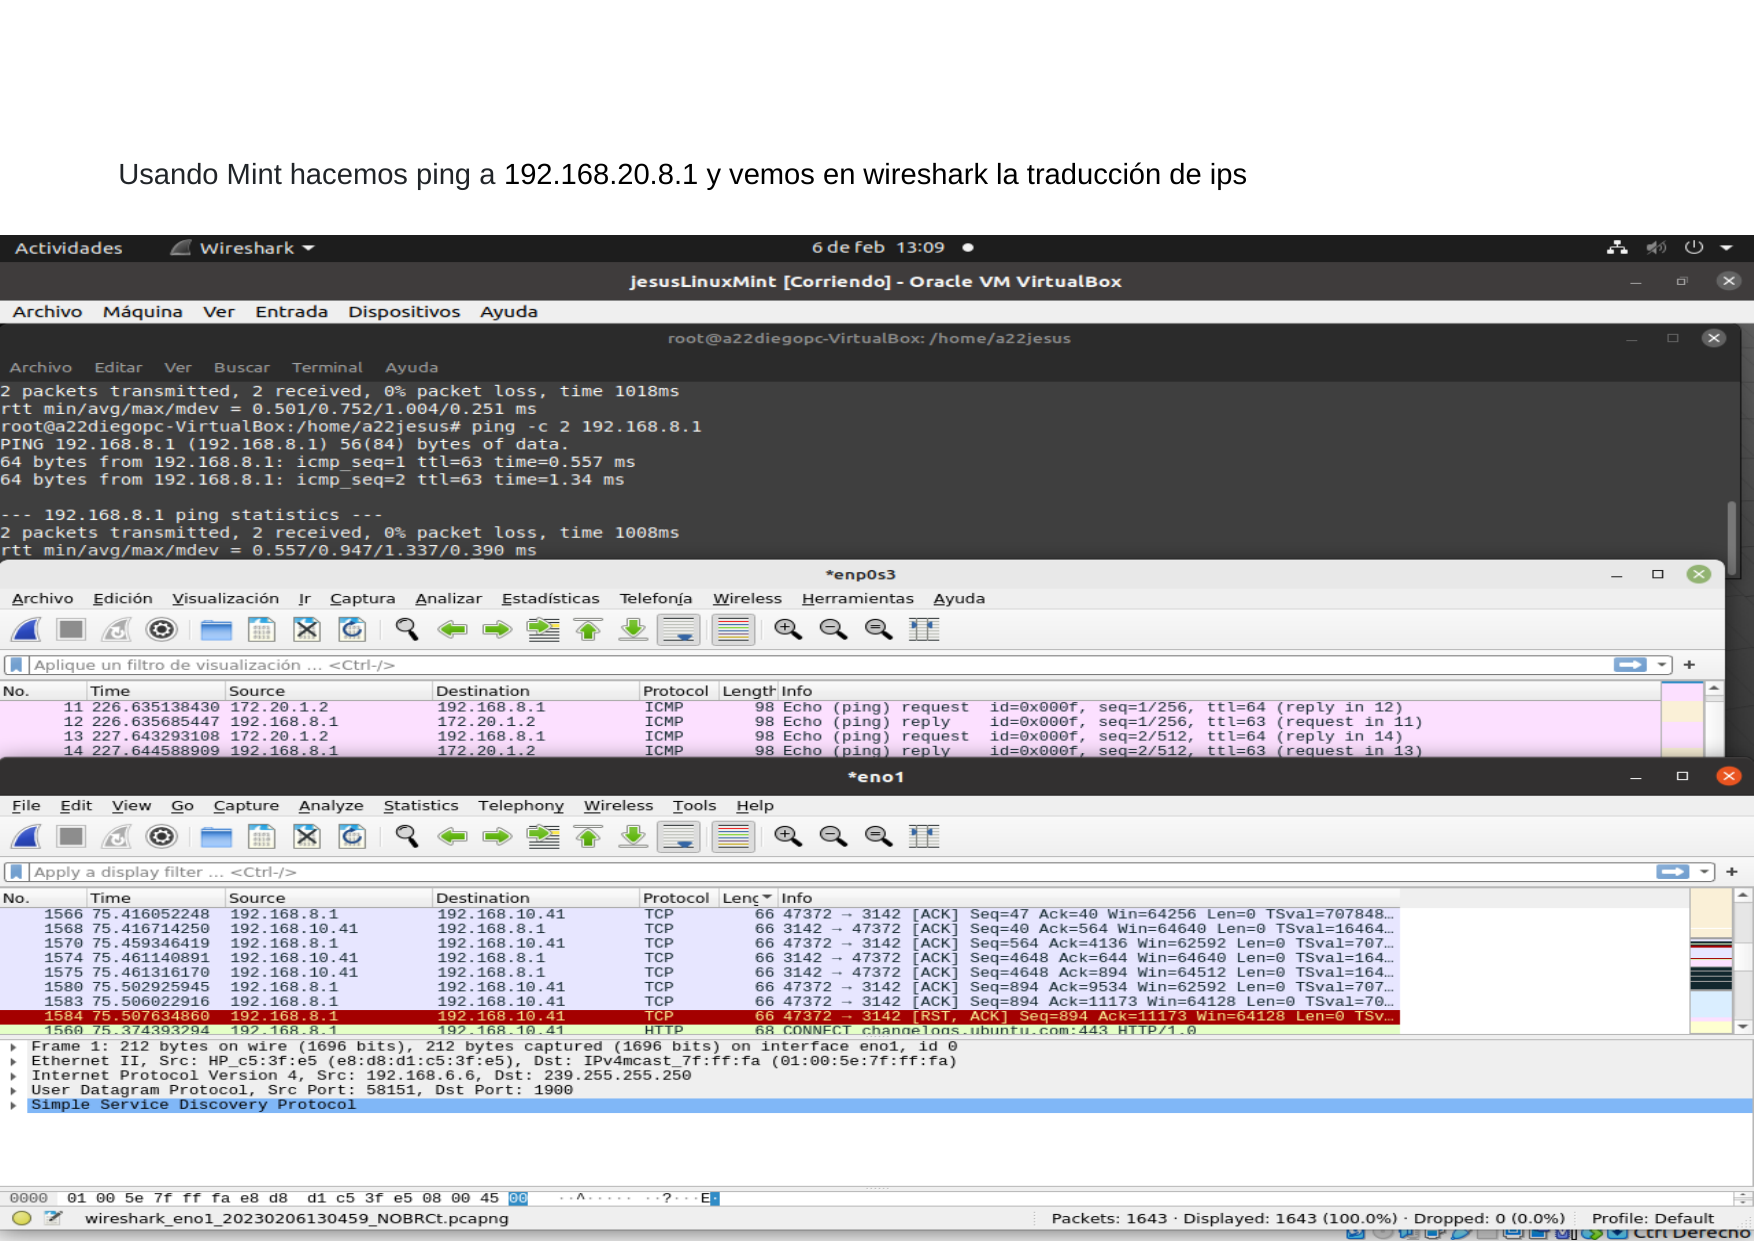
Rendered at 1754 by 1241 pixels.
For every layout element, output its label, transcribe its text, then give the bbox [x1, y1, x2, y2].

text Usando Mint hacemos ping a 192.168.20.8.1 y vemos en wireshark la traducción de ips [118, 157, 1636, 190]
picture [0, 235, 1754, 1241]
